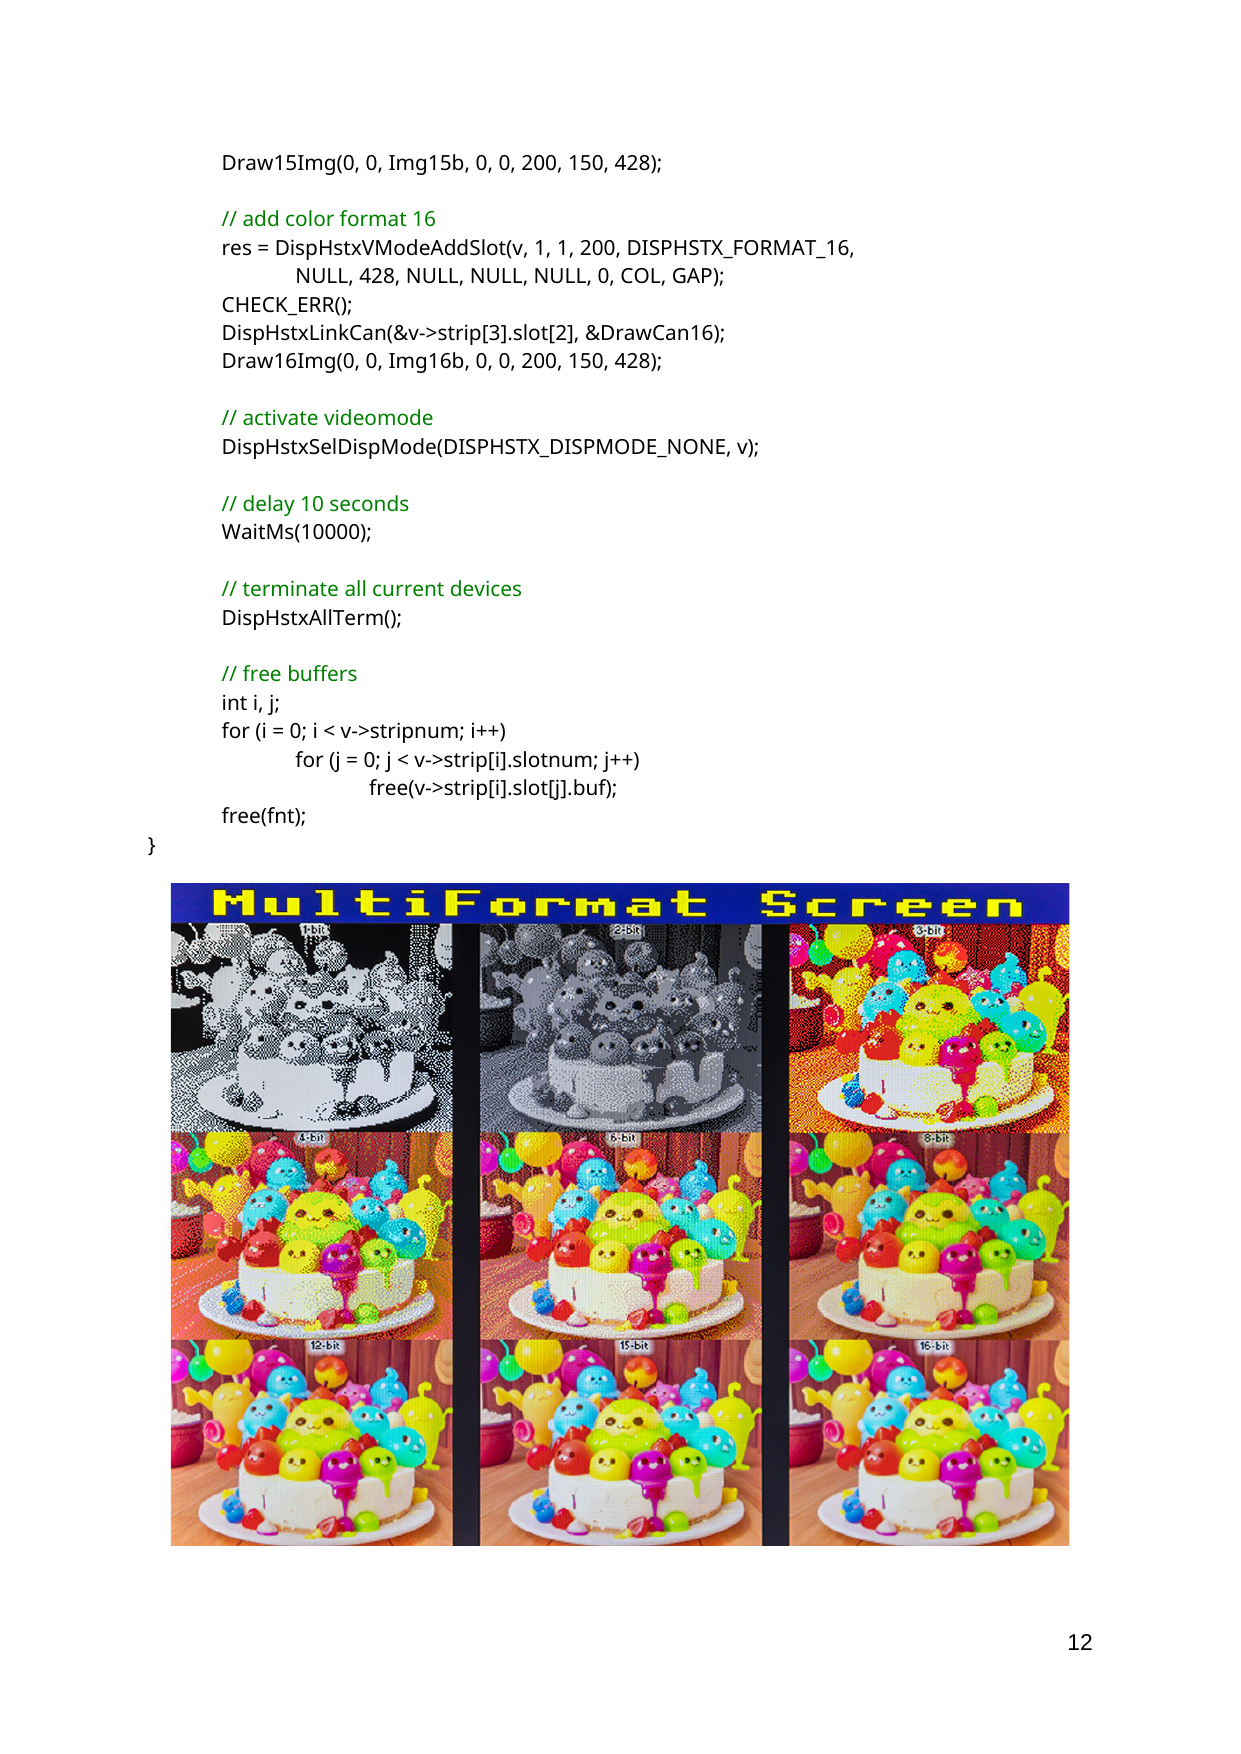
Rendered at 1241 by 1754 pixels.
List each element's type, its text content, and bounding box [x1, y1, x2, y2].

text int i, j; [148, 688, 1093, 716]
text // delay 10 seconds [148, 489, 1093, 517]
text Draw15Img(0, 0, Img15b, 0, 0, 200, 150, 428); [148, 148, 1093, 176]
text } [148, 830, 1093, 858]
text // free buffers [148, 659, 1093, 688]
text for (i = 0; i < v->stripnum; i++) [148, 716, 1093, 745]
text CHECK_ERR(); [148, 290, 1093, 318]
text // activate videomode [148, 403, 1093, 432]
text DispHstxAllTerm(); [148, 603, 1093, 631]
text free(v->strip[i].slot[j].buf); [148, 773, 1093, 802]
picture [170, 883, 1070, 1546]
text free(fnt); [148, 802, 1093, 830]
text // add color format 16 [148, 204, 1093, 233]
text res = DispHstxVModeAddSlot(v, 1, 1, 200, DISPHSTX_FORMAT_16, [148, 233, 1093, 261]
text // terminate all current devices [148, 574, 1093, 603]
text for (j = 0; j < v->strip[i].slotnum; j++) [148, 745, 1093, 773]
text Draw16Img(0, 0, Img16b, 0, 0, 200, 150, 428); [148, 347, 1093, 375]
text DispHstxSelDispMode(DISPHSTX_DISPMODE_NONE, v); [148, 432, 1093, 460]
text WaitMs(10000); [148, 517, 1093, 546]
text DispHstxLinkCan(&v->strip[3].slot[2], &DrawCan16); [148, 318, 1093, 347]
text NULL, 428, NULL, NULL, NULL, 0, COL, GAP); [148, 261, 1093, 290]
